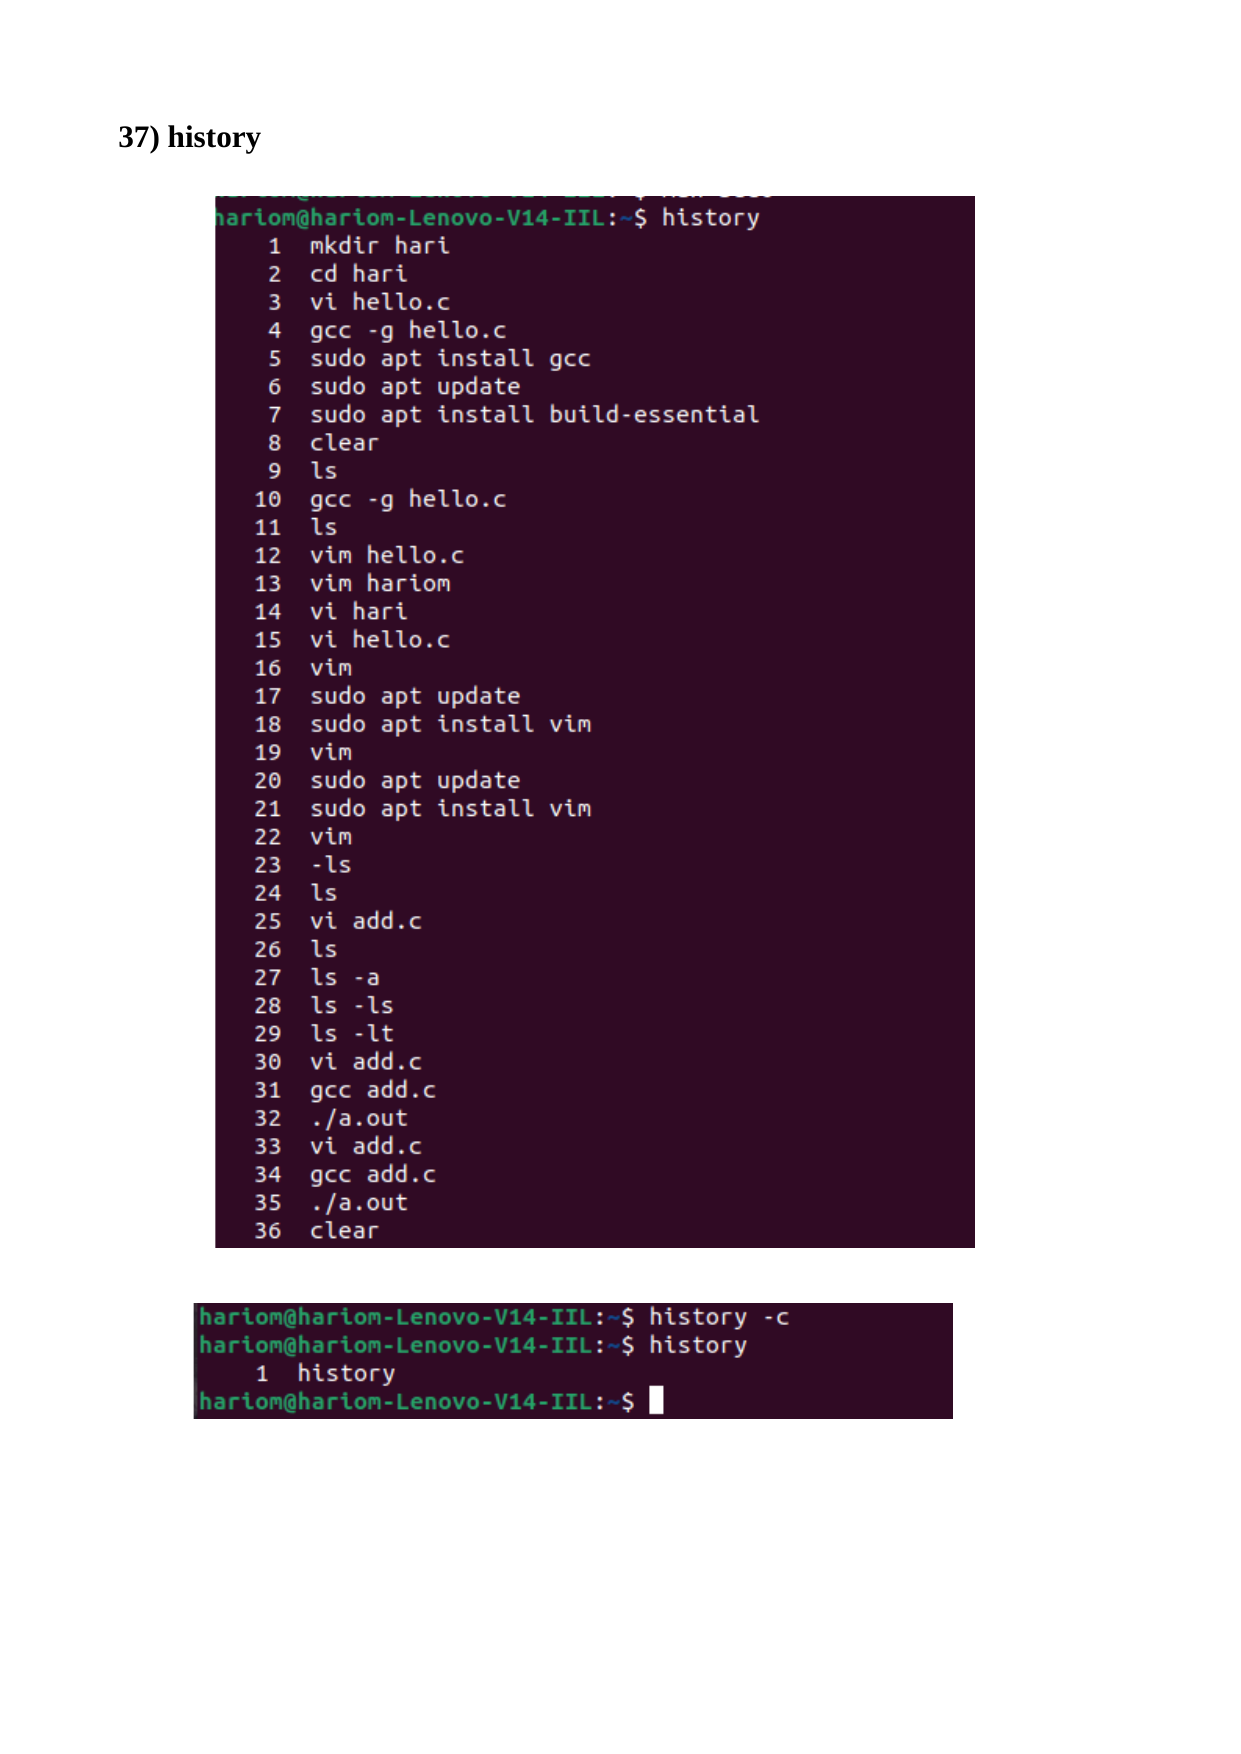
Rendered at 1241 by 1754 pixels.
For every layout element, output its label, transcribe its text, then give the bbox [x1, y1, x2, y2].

text 37) history [118, 118, 1122, 154]
picture [193, 1303, 953, 1419]
picture [215, 196, 975, 1248]
